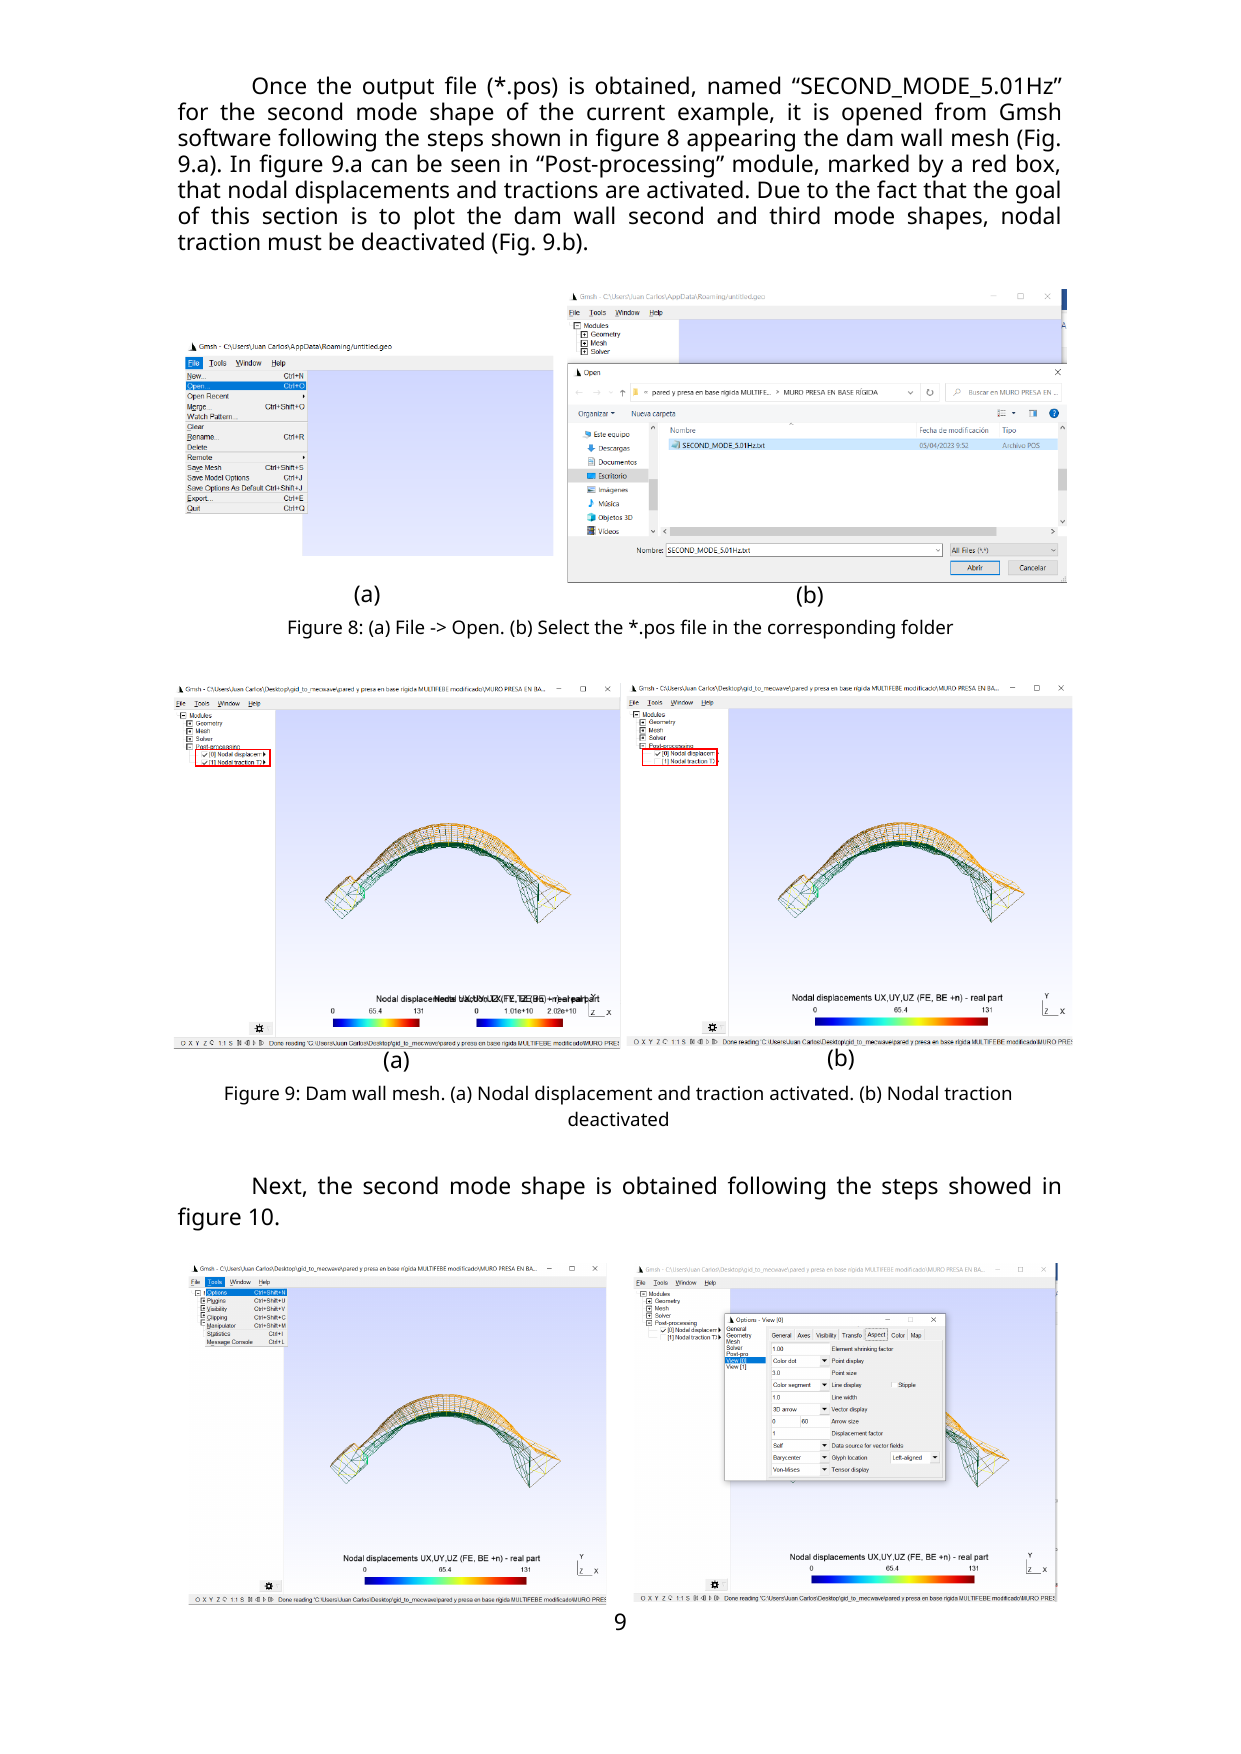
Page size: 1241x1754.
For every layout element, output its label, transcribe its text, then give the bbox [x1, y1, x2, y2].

table_header [177, 1264, 188, 1604]
table_header (b) [556, 281, 1063, 608]
table_header (a) [174, 1049, 618, 1074]
table_cell Figure 9: Dam wall mesh. (a) Nodal displacement and traction activated. (b) Nodal traction deactivated [174, 1074, 1063, 1144]
table_header (b) [619, 679, 1063, 1074]
table_header [607, 1264, 617, 1604]
table_cell Figure 8: (a) File -> Open. (b) Select the *.pos file in the corresponding folder [177, 608, 1063, 653]
table_header (a) [177, 281, 556, 608]
table_header [617, 1264, 1074, 1604]
text Once the output file (*.pos) is obtained, named “SECOND_MODE_5.01Hz” for the second mode shape of the current example, it is opened from Gmsh software following the steps shown in figure 8 appearing the dam wall mesh (Fig. 9.a). In figure 9.a can be seen in “Post-processing” module, marked by a red box, that nodal displacements and tractions are activated. Due to the fact that the goal of this section is to plot the dam wall second and third mode shapes, nodal traction must be deactivated (Fig. 9.b). [177, 74, 1063, 255]
table_header [174, 679, 618, 683]
text Next, the second mode shape is obtained following the steps showed in figure 10. [177, 1170, 1063, 1232]
